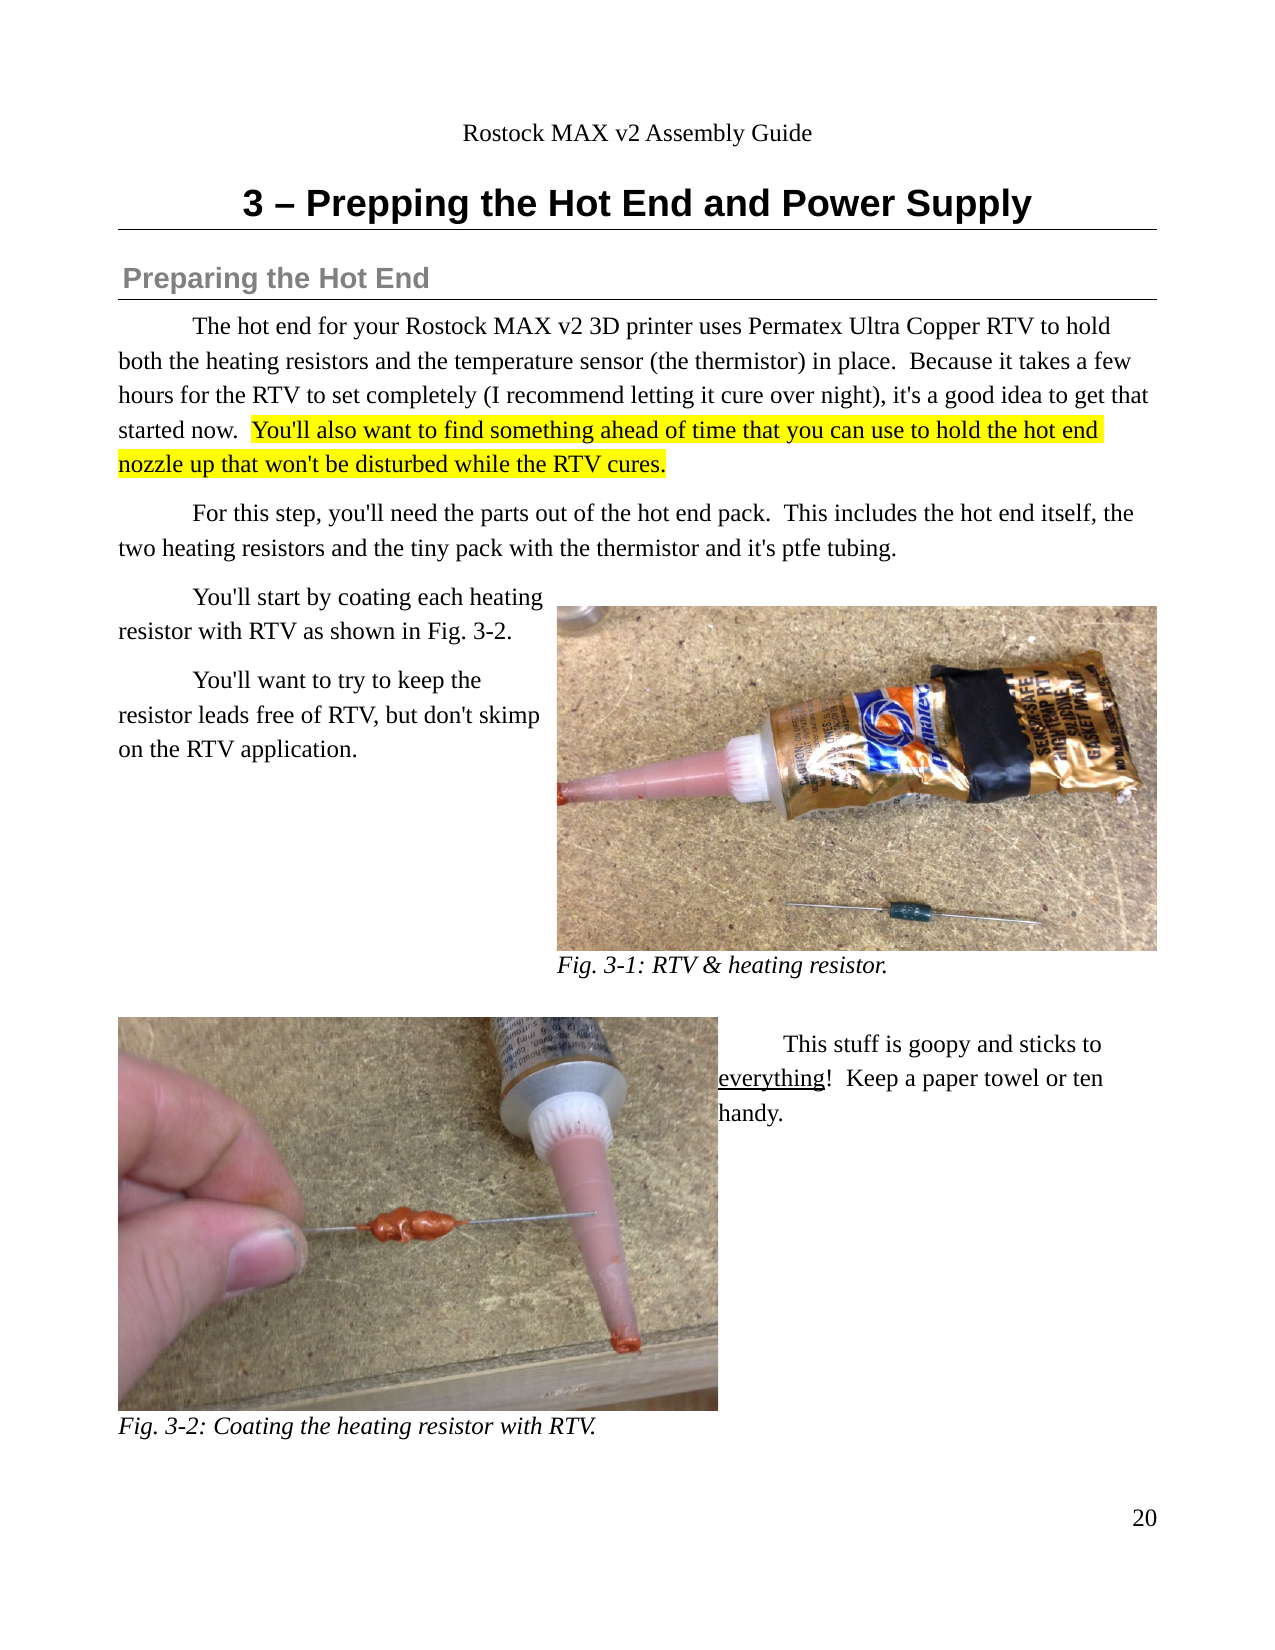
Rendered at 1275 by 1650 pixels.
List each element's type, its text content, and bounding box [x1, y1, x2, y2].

subtitle 3 – Prepping the Hot End and Power Supply [118, 177, 1157, 229]
text You'll want to try to keep the resistor leads free of RTV, but don't skimp on the RTV application. [118, 665, 556, 763]
subtitle Preparing the Hot End [118, 256, 1157, 299]
text The hot end for your Rostock MAX v2 3D printer uses Permatex Ultra Copper RTV to hold both the heating resistors and the temperature sensor (the thermistor) in place. Because it takes a few hours for the RTV to set completely (I recommend letting it cure over night), it's a good idea to get that started now. You'll also want to find something ahead of time that you can use to hold the hot end nozzle up that won't be disturbed while the RTV cures. [118, 311, 1157, 478]
picture [556, 606, 1157, 951]
text For this step, you'll need the parts out of the hot end pack. This includes the hot end itself, the two heating resistors and the tiny pack with the thermistor and it's ptfe tubing. [118, 498, 1157, 562]
text Fig. 3-1: RTV & heating resistor. [557, 951, 1157, 979]
text You'll start by coating each heating resistor with RTV as shown in Fig. 3-2. [118, 582, 1157, 645]
text This stuff is goopy and sticks to everything! Keep a paper towel or ten handy. [719, 1029, 1157, 1126]
text Fig. 3-2: Coating the heating resistor with RTV. [118, 1411, 718, 1439]
text [118, 1005, 718, 1017]
picture [118, 1017, 719, 1411]
